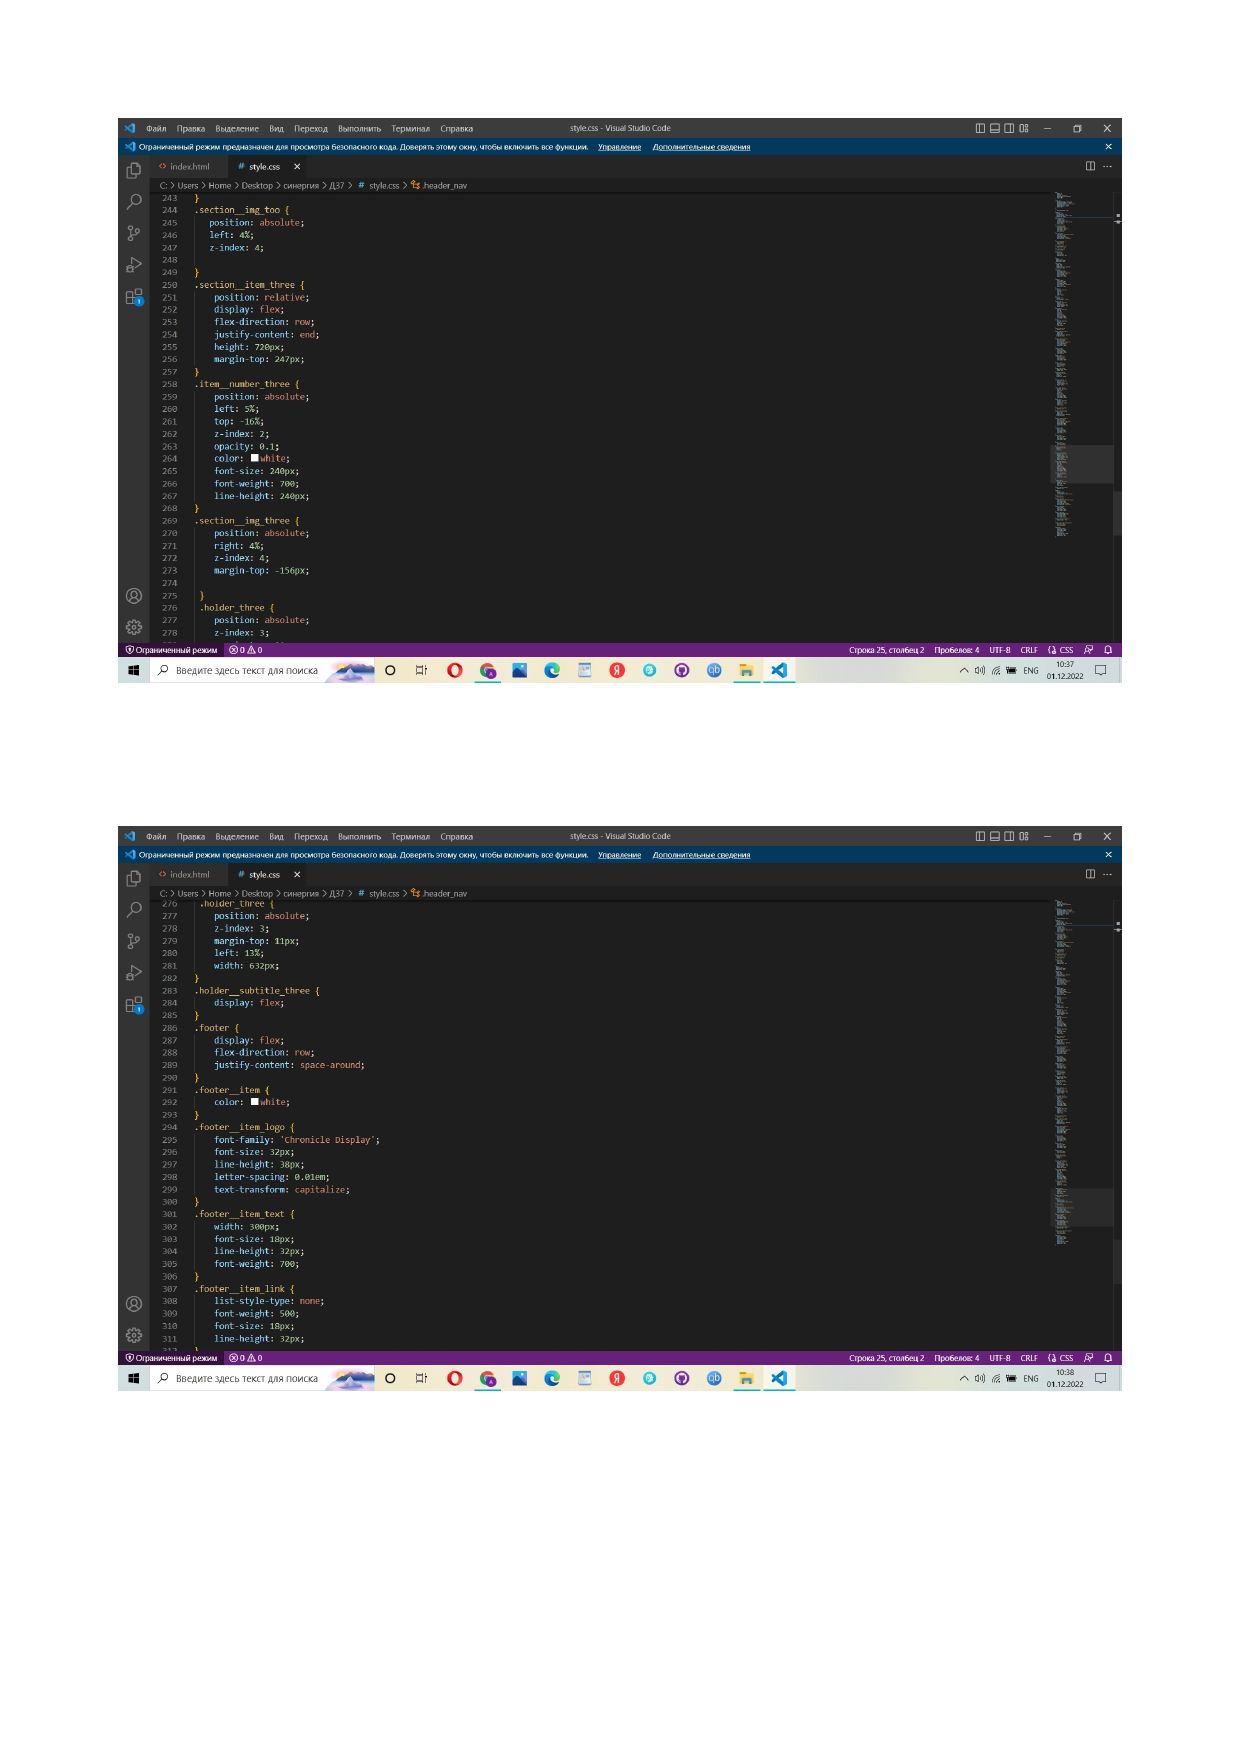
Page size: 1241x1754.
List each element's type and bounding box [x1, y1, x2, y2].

picture [118, 118, 1122, 683]
picture [118, 826, 1122, 1391]
